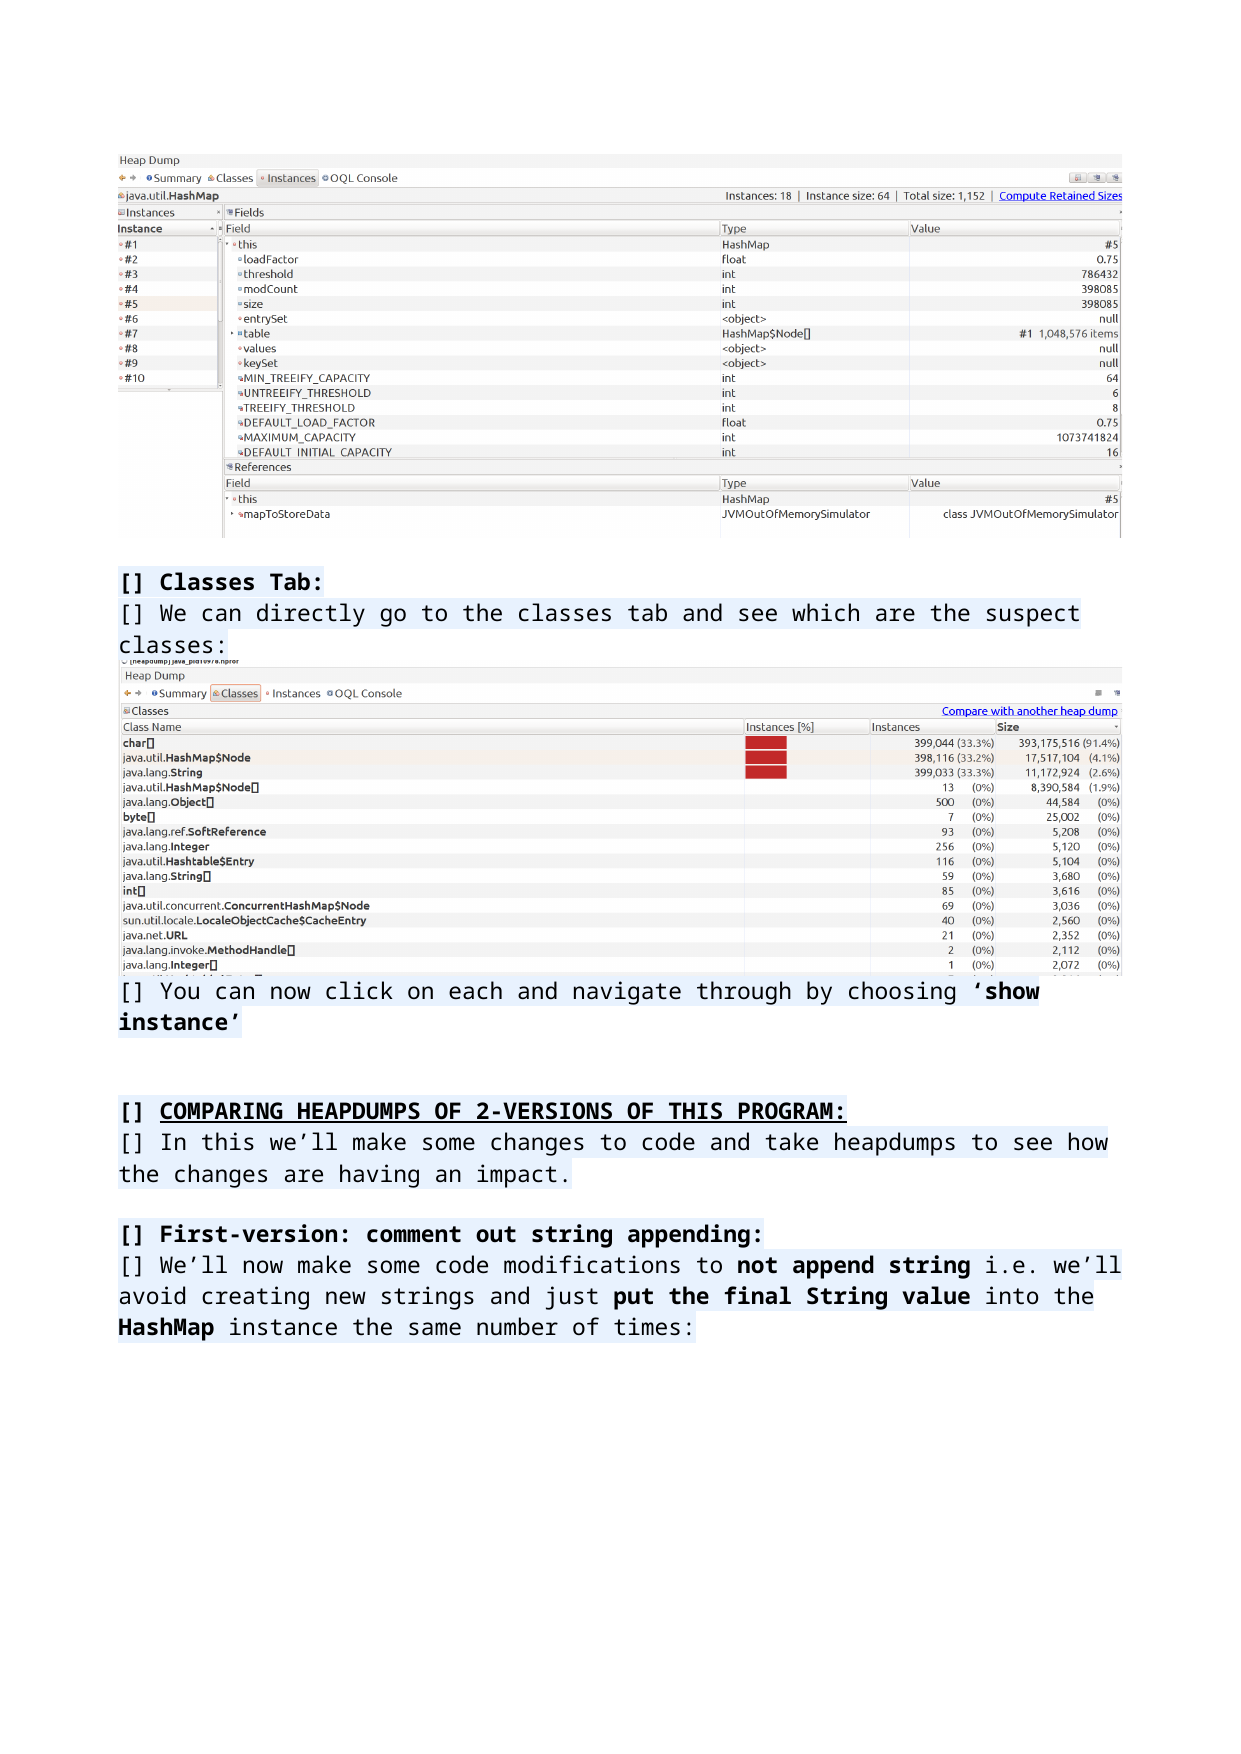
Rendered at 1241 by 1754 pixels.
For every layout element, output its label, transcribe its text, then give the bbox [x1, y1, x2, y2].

text [] You can now click on each and navigate through by choosing ‘show instance’ [118, 976, 1122, 1038]
text [] COMPARING HEAPDUMPS OF 2-VERSIONS OF THIS PROGRAM: [118, 1095, 1122, 1126]
text [] In this we’ll make some changes to code and take heapdumps to see how the changes are having an impact. [118, 1126, 1122, 1189]
text [] First-version: comment out string appending: [118, 1218, 1122, 1249]
text [] We’ll now make some code modifications to not append string i.e. we’ll avoid creating new strings and just put the final String value into the HashMap instance the same number of times: [118, 1249, 1122, 1343]
text [] We can directly go to the classes tab and see which are the suspect classes: [118, 597, 1122, 660]
text [] Classes Tab: [118, 566, 1122, 597]
picture [118, 660, 1123, 976]
picture [118, 154, 1123, 538]
